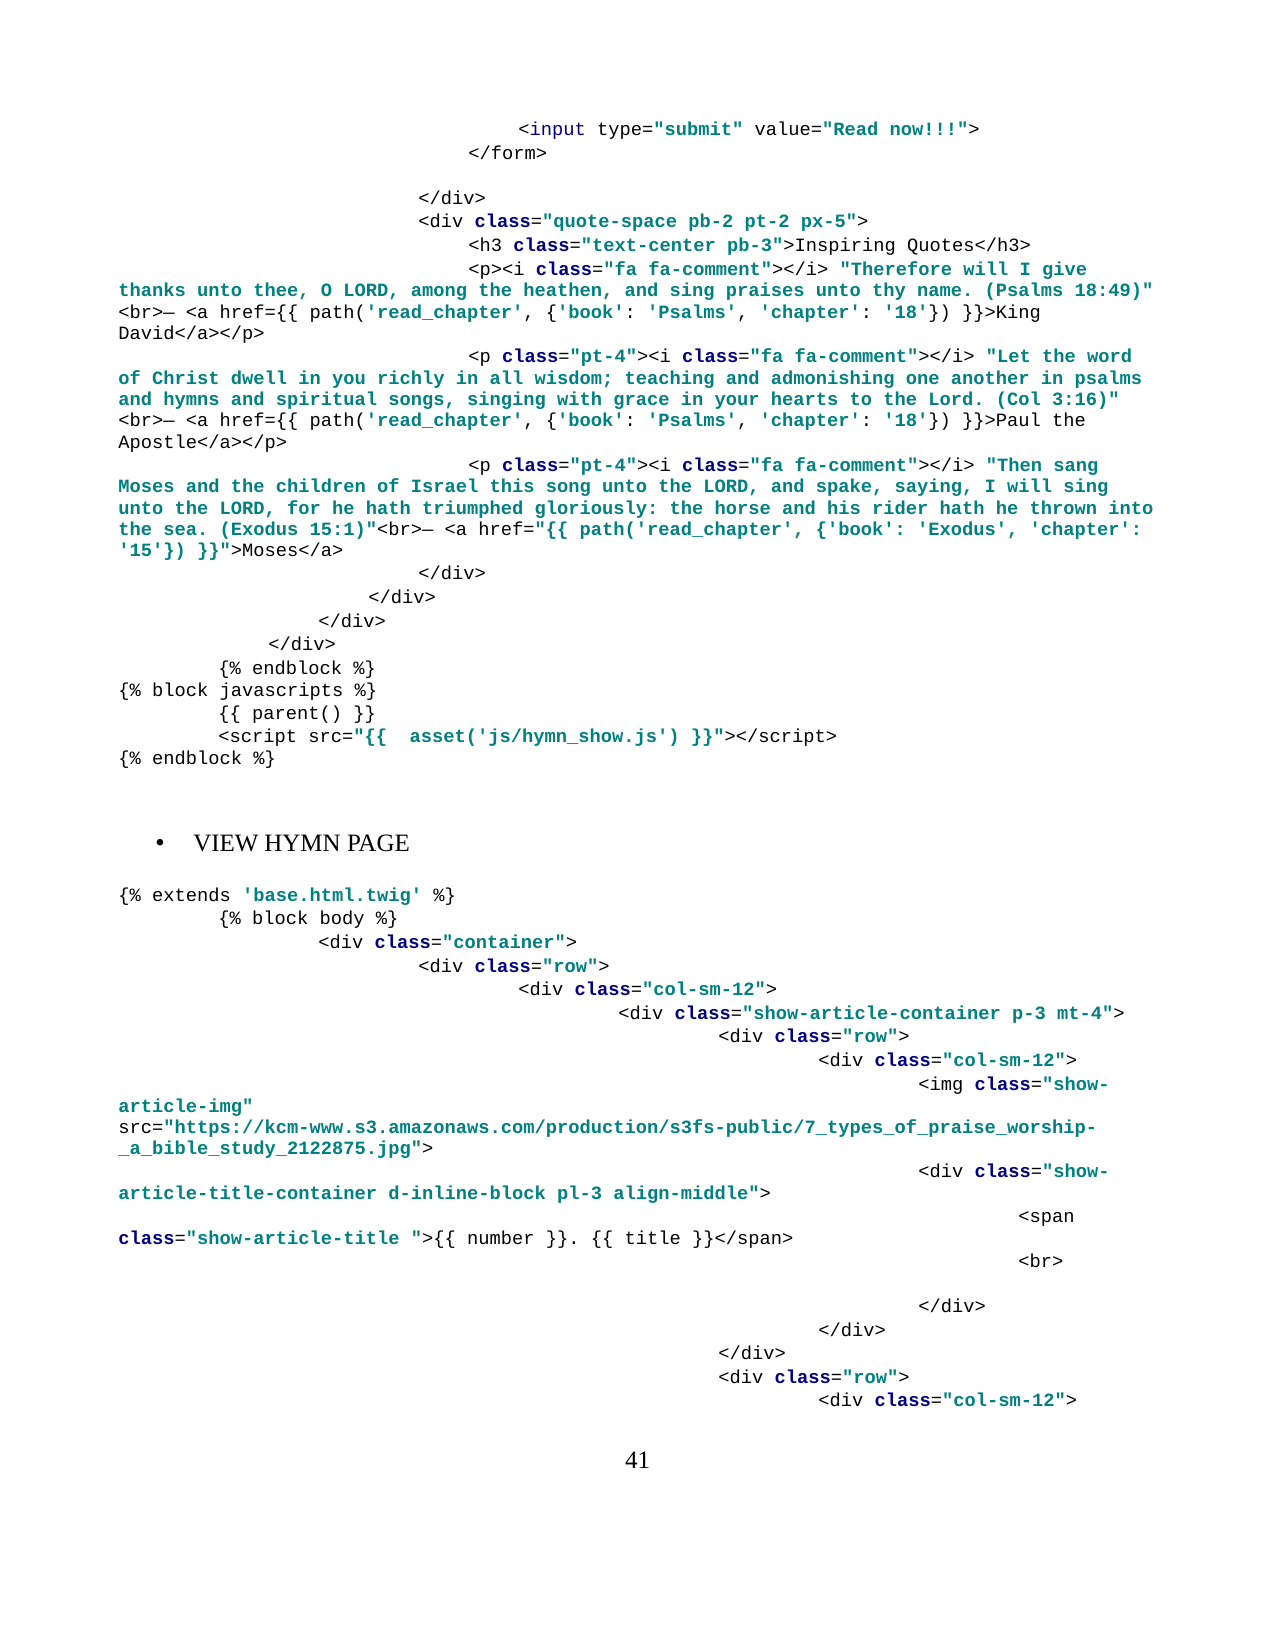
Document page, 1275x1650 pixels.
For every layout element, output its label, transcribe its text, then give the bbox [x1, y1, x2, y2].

text {{ parent() }} [118, 702, 1157, 725]
list VIEW HYMN PAGE [156, 828, 1157, 857]
text <div class="show-article-container p-3 mt-4"> [118, 1002, 1157, 1026]
text <p><i class="fa fa-comment"></i> "Therefore will I give thanks unto thee, O LORD, among the heathen, and sing praises unto thy name. (Psalms 18:49)" <br>— <a href={{ path('read_chapter', {'book': 'Psalms', 'chapter': '18'}) }}>King David</a></p> [118, 258, 1157, 345]
text <div class="row"> [118, 954, 1157, 978]
text <input type="submit" value="Read now!!!"> [118, 118, 1157, 142]
text {% endblock %} [118, 749, 1157, 770]
text </div> [118, 187, 1157, 210]
text {% endblock %} [118, 657, 1157, 681]
text <p class="pt-4"><i class="fa fa-comment"></i> "Then sang Moses and the children of Israel this song unto the LORD, and spake, saying, I will sing unto the LORD, for he hath triumphed gloriously: the horse and his rider hath he thrown into the sea. (Exodus 15:1)"<br>— <a href="{{ path('read_chapter', {'book': 'Exodus', 'chapter': '15'}) }}">Moses</a> [118, 454, 1157, 562]
text </div> [118, 633, 1157, 657]
text <div class="show-article-title-container d-inline-block pl-3 align-middle"> [118, 1160, 1157, 1205]
text <div class="row"> [118, 1026, 1157, 1049]
text </form> [118, 142, 1157, 165]
text <div class="container"> [118, 931, 1157, 954]
text <div class="col-sm-12"> [118, 978, 1157, 1002]
text </div> [118, 562, 1157, 586]
text </div> [118, 586, 1157, 609]
text </div> [118, 609, 1157, 633]
text {% block javascripts %} [118, 681, 1157, 702]
text </div> [118, 1318, 1157, 1342]
text <h3 class="text-center pb-3">Inspiring Quotes</h3> [118, 234, 1157, 258]
text <span class="show-article-title ">{{ number }}. {{ title }}</span> [118, 1205, 1157, 1250]
text <div class="col-sm-12"> [118, 1389, 1157, 1413]
text </div> [118, 1342, 1157, 1366]
text <div class="quote-space pb-2 pt-2 px-5"> [118, 210, 1157, 234]
text <br> [118, 1250, 1157, 1274]
text <img class="show-article-img" src="https://kcm-www.s3.amazonaws.com/production/s3fs-public/7_types_of_praise_worship-_a_bible_study_2122875.jpg"> [118, 1073, 1157, 1160]
text <div class="row"> [118, 1366, 1157, 1389]
text </div> [118, 1295, 1157, 1318]
text <p class="pt-4"><i class="fa fa-comment"></i> "Let the word of Christ dwell in you richly in all wisdom; teaching and admonishing one another in psalms and hymns and spiritual songs, singing with grace in your hearts to the Lord. (Col 3:16)" <br>— <a href={{ path('read_chapter', {'book': 'Psalms', 'chapter': '18'}) }}>Paul the Apostle</a></p> [118, 345, 1157, 454]
text <div class="col-sm-12"> [118, 1049, 1157, 1073]
text {% block body %} [118, 907, 1157, 931]
text <script src="{{ asset('js/hymn_show.js') }}"></script> [118, 725, 1157, 749]
text {% extends 'base.html.twig' %} [118, 886, 1157, 907]
